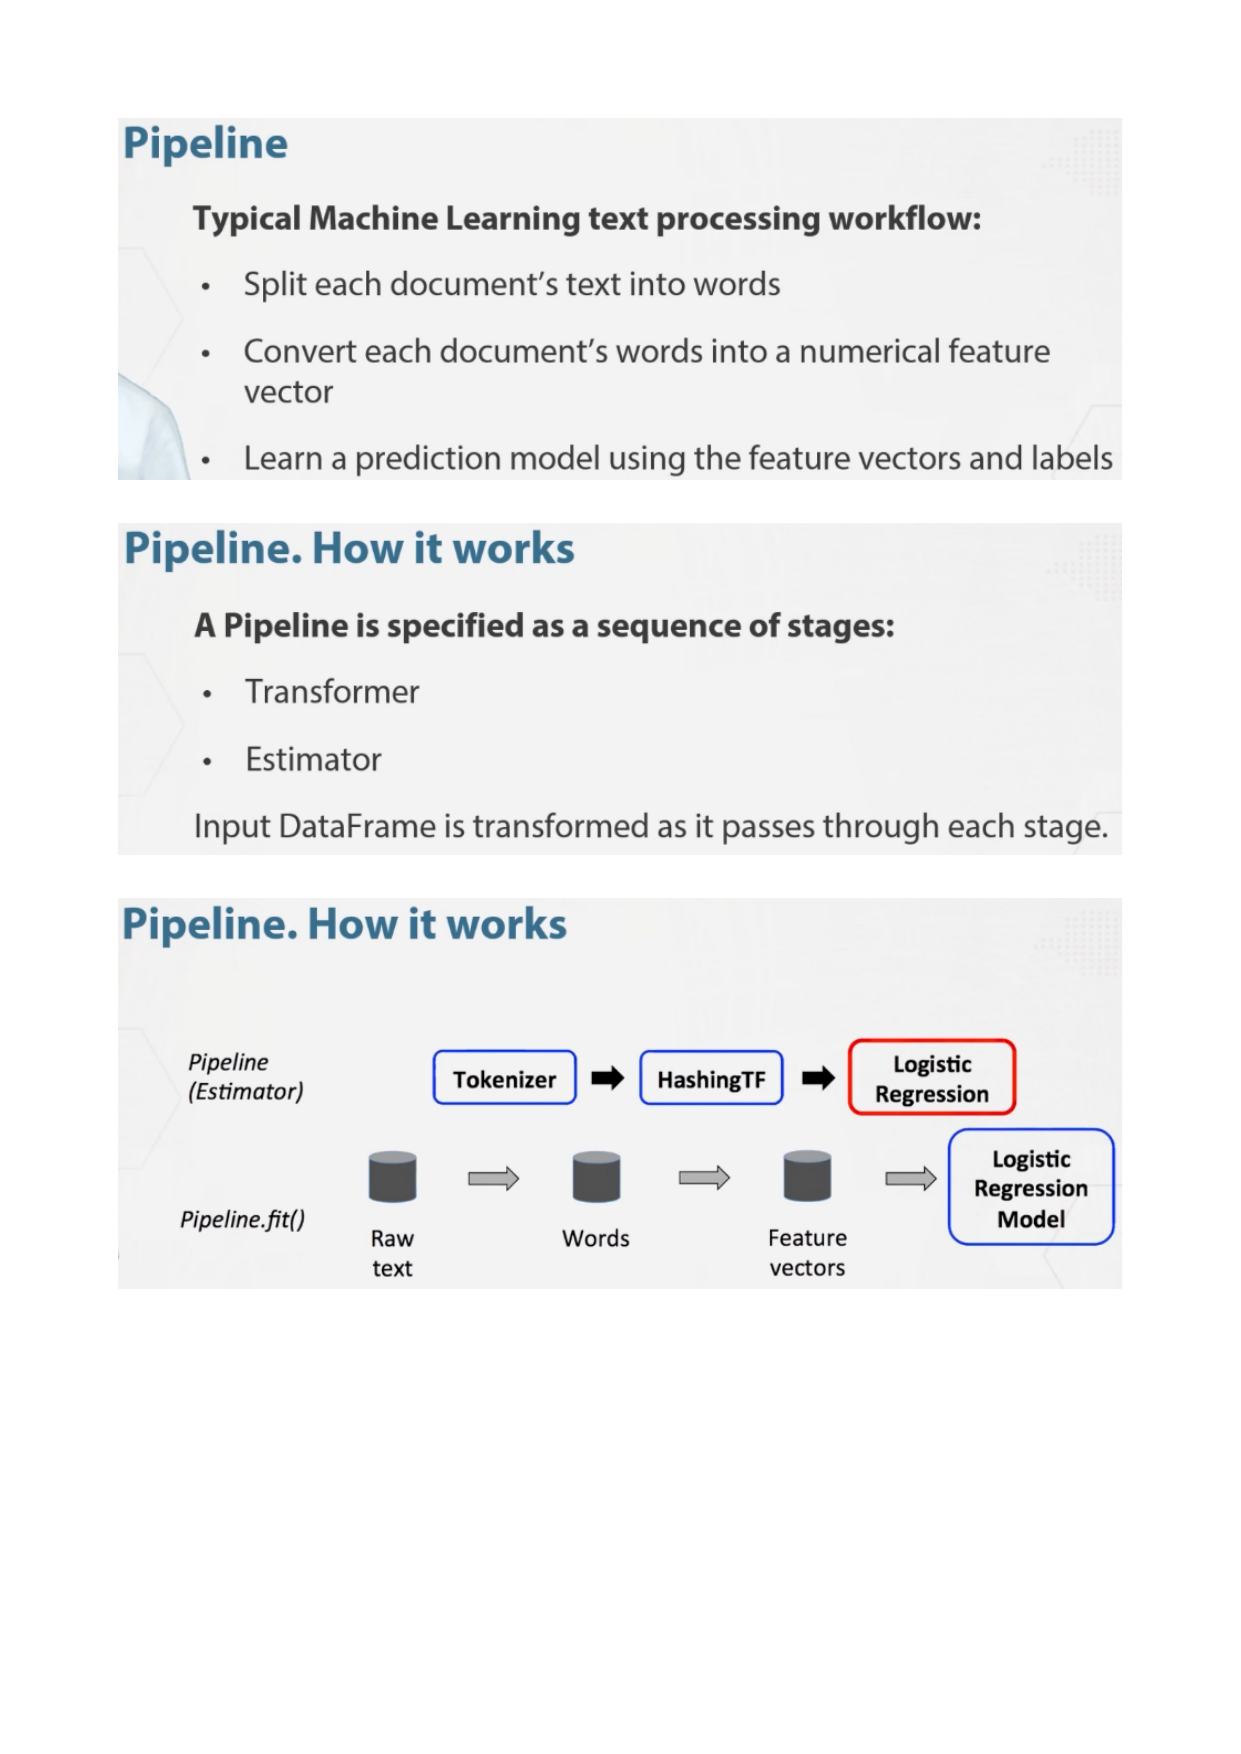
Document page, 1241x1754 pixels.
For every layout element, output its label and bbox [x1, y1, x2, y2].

picture [118, 118, 1123, 480]
picture [118, 898, 1123, 1289]
picture [118, 523, 1123, 855]
